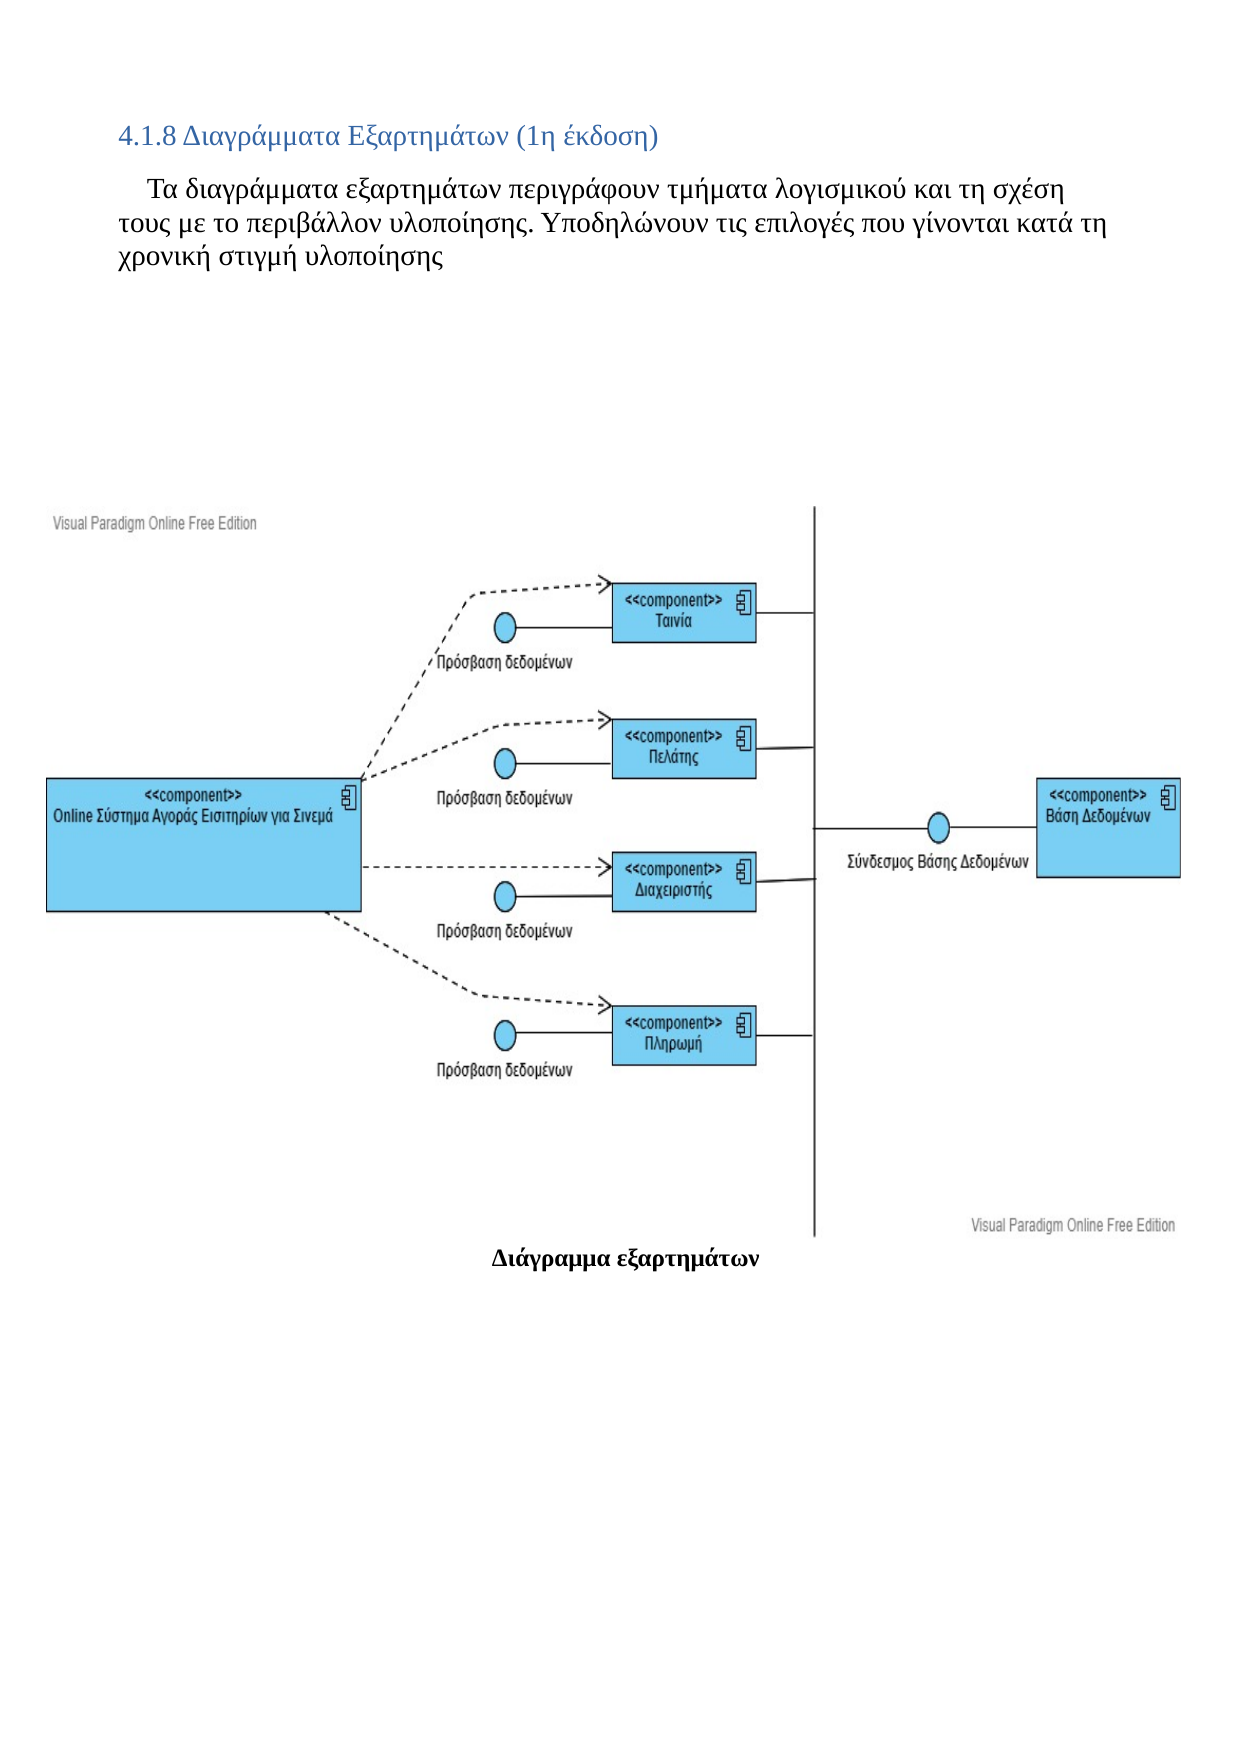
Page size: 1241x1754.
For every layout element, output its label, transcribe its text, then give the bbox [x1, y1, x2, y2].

text Τα διαγράμματα εξαρτημάτων περιγράφουν τμήματα λογισμικού και τη σχέση τους με το περιβάλλον υλοποίησης. Υποδηλώνουν τις επιλογές που γίνονται κατά τη χρονική στιγμή υλοποίησης [118, 171, 1122, 272]
text 4.1.8 Διαγράμματα Εξαρτημάτων (1η έκδοση) [118, 118, 1122, 152]
text Διάγραμμα εξαρτημάτων [118, 1239, 1122, 1272]
